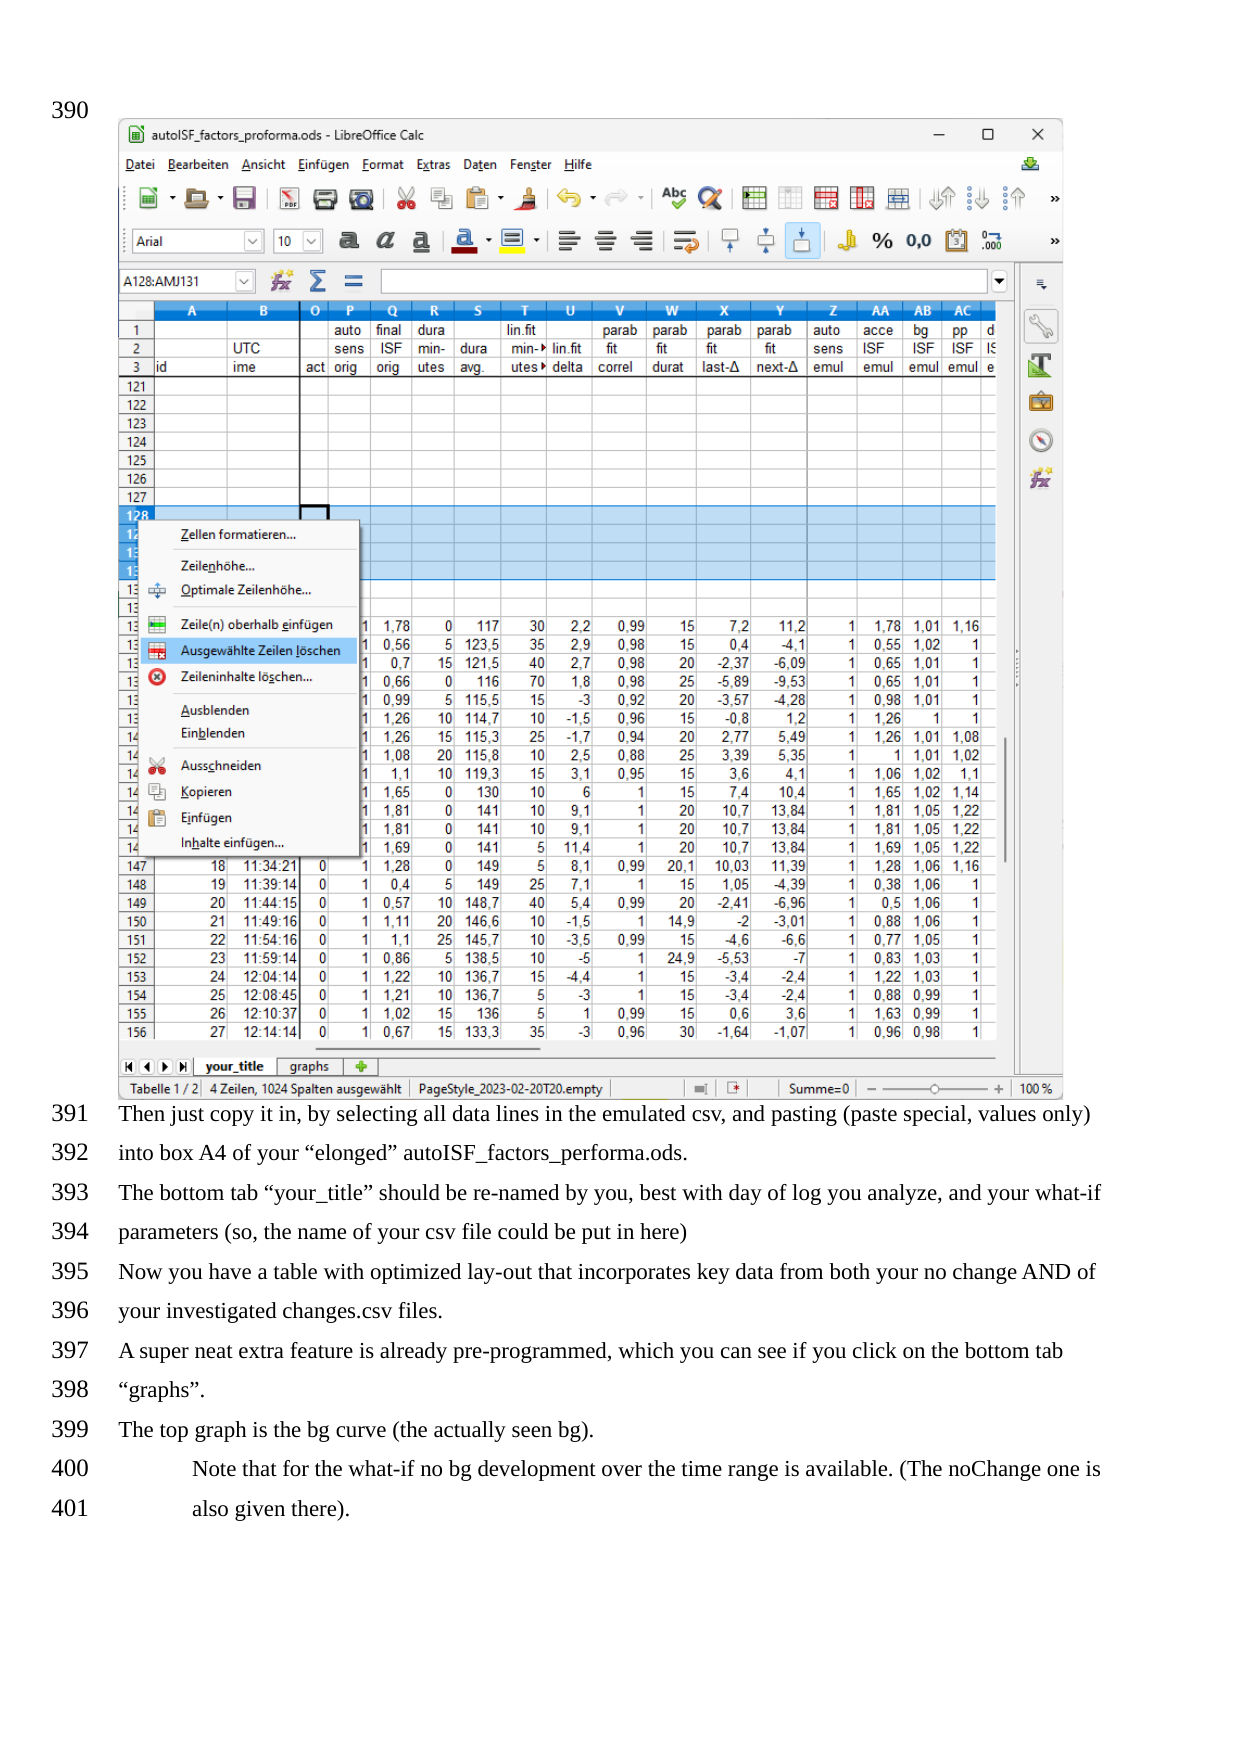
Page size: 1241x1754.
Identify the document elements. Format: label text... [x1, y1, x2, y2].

text Note that for the what-if no bg development over the time range is available. (The noChange one is also given there). [192, 1455, 1122, 1521]
text A super neat extra feature is already pre-programmed, which you can see if you click on the bottom tab “graphs”. [118, 1337, 1122, 1403]
text The bottom tab “your_title” should be re-named by you, best with day of log you analyze, and your what-if parameters (so, the name of your csv file could be put in here) [118, 1179, 1122, 1245]
text Now you have a table with optimized lay-out that incorporates key data from both your no change AND of your investigated changes.csv files. [118, 1258, 1122, 1324]
text Then just copy it in, by selecting all data lines in the emulated csv, and pasting (paste special, values only) into box A4 of your “elonged” autoISF_factors_performa.ods. [118, 1100, 1122, 1166]
text The top graph is the bg curve (the actually seen bg). [118, 1416, 1122, 1442]
